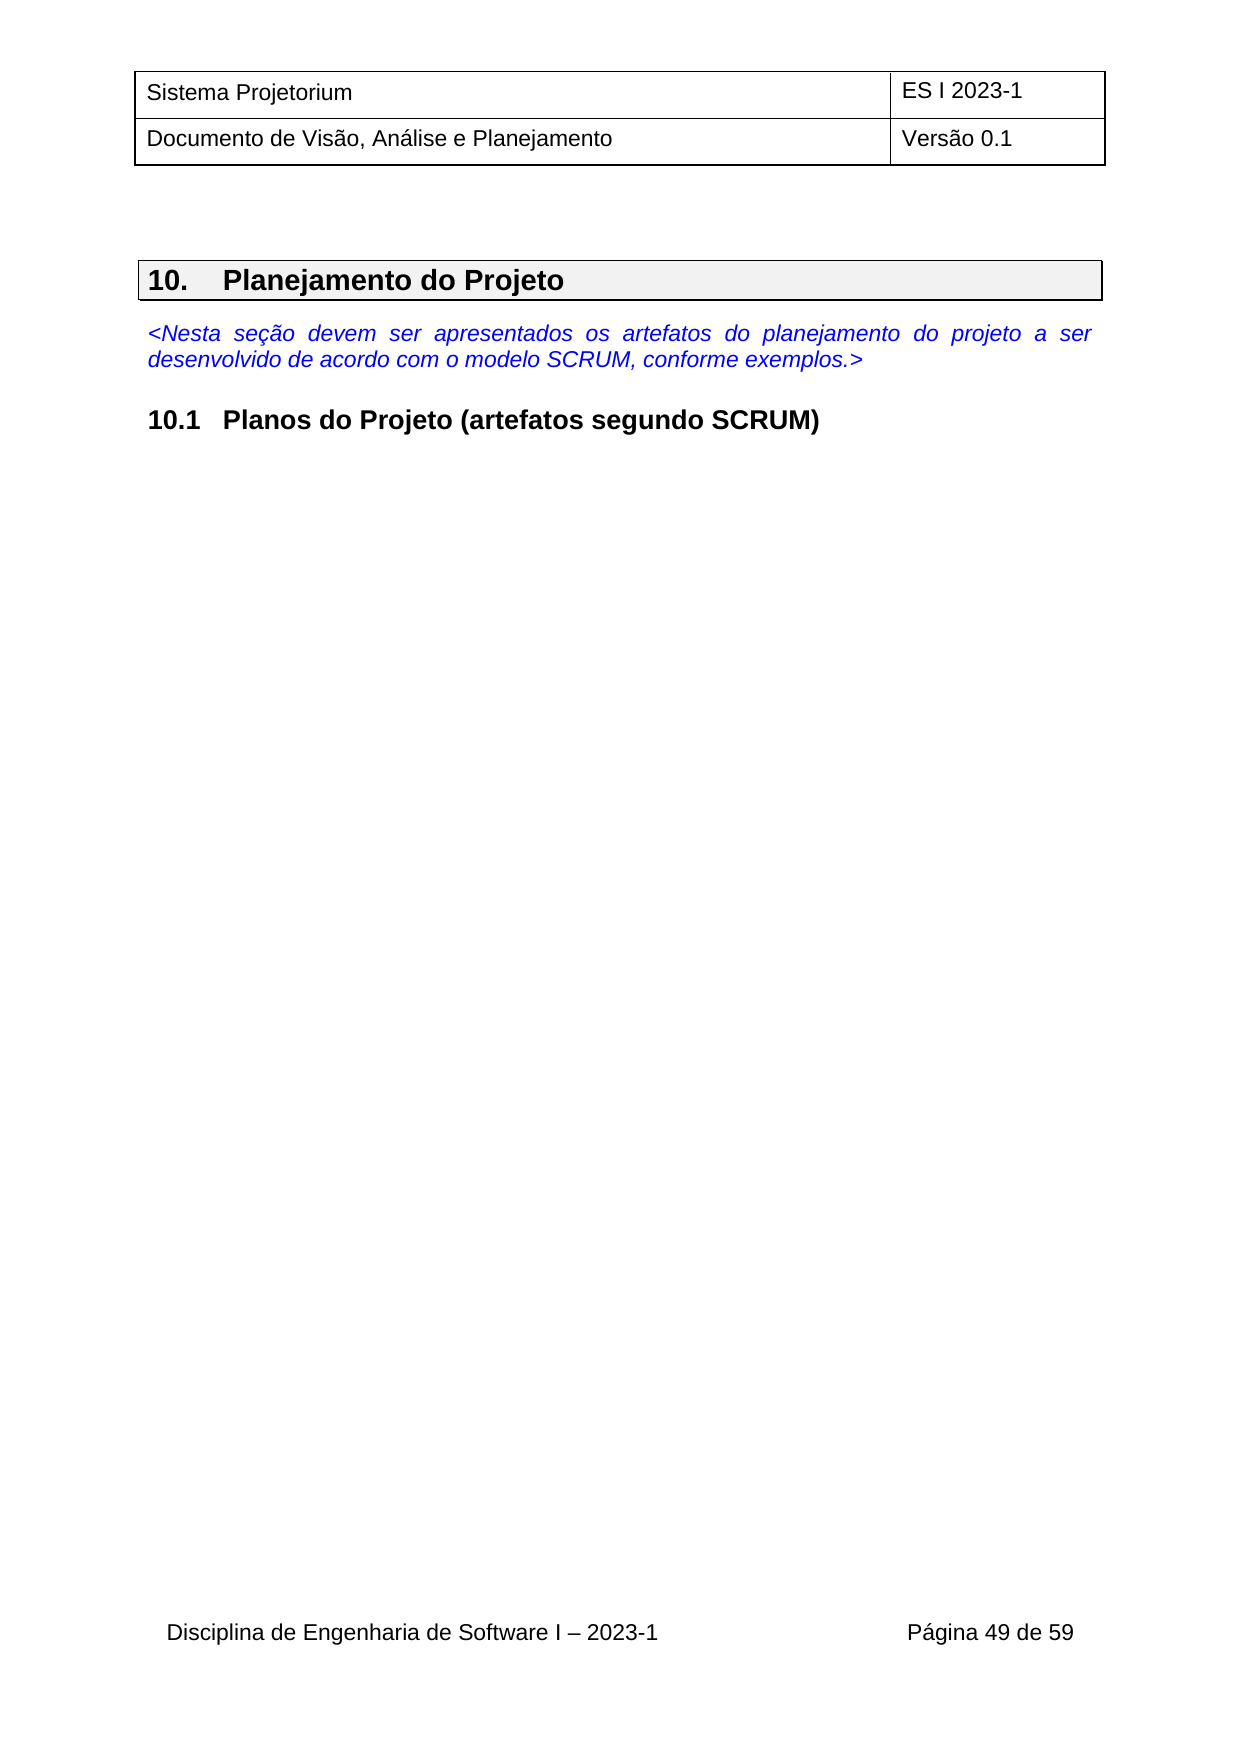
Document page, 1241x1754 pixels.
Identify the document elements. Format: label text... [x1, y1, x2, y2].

text <Nesta seção devem ser apresentados os artefatos do planejamento do projeto a ser desenvolvido de acordo com o modelo SCRUM, conforme exemplos.> [148, 320, 1092, 373]
subtitle Planejamento do Projeto [139, 261, 1101, 299]
subtitle Planos do Projeto (artefatos segundo SCRUM) [148, 404, 1092, 435]
